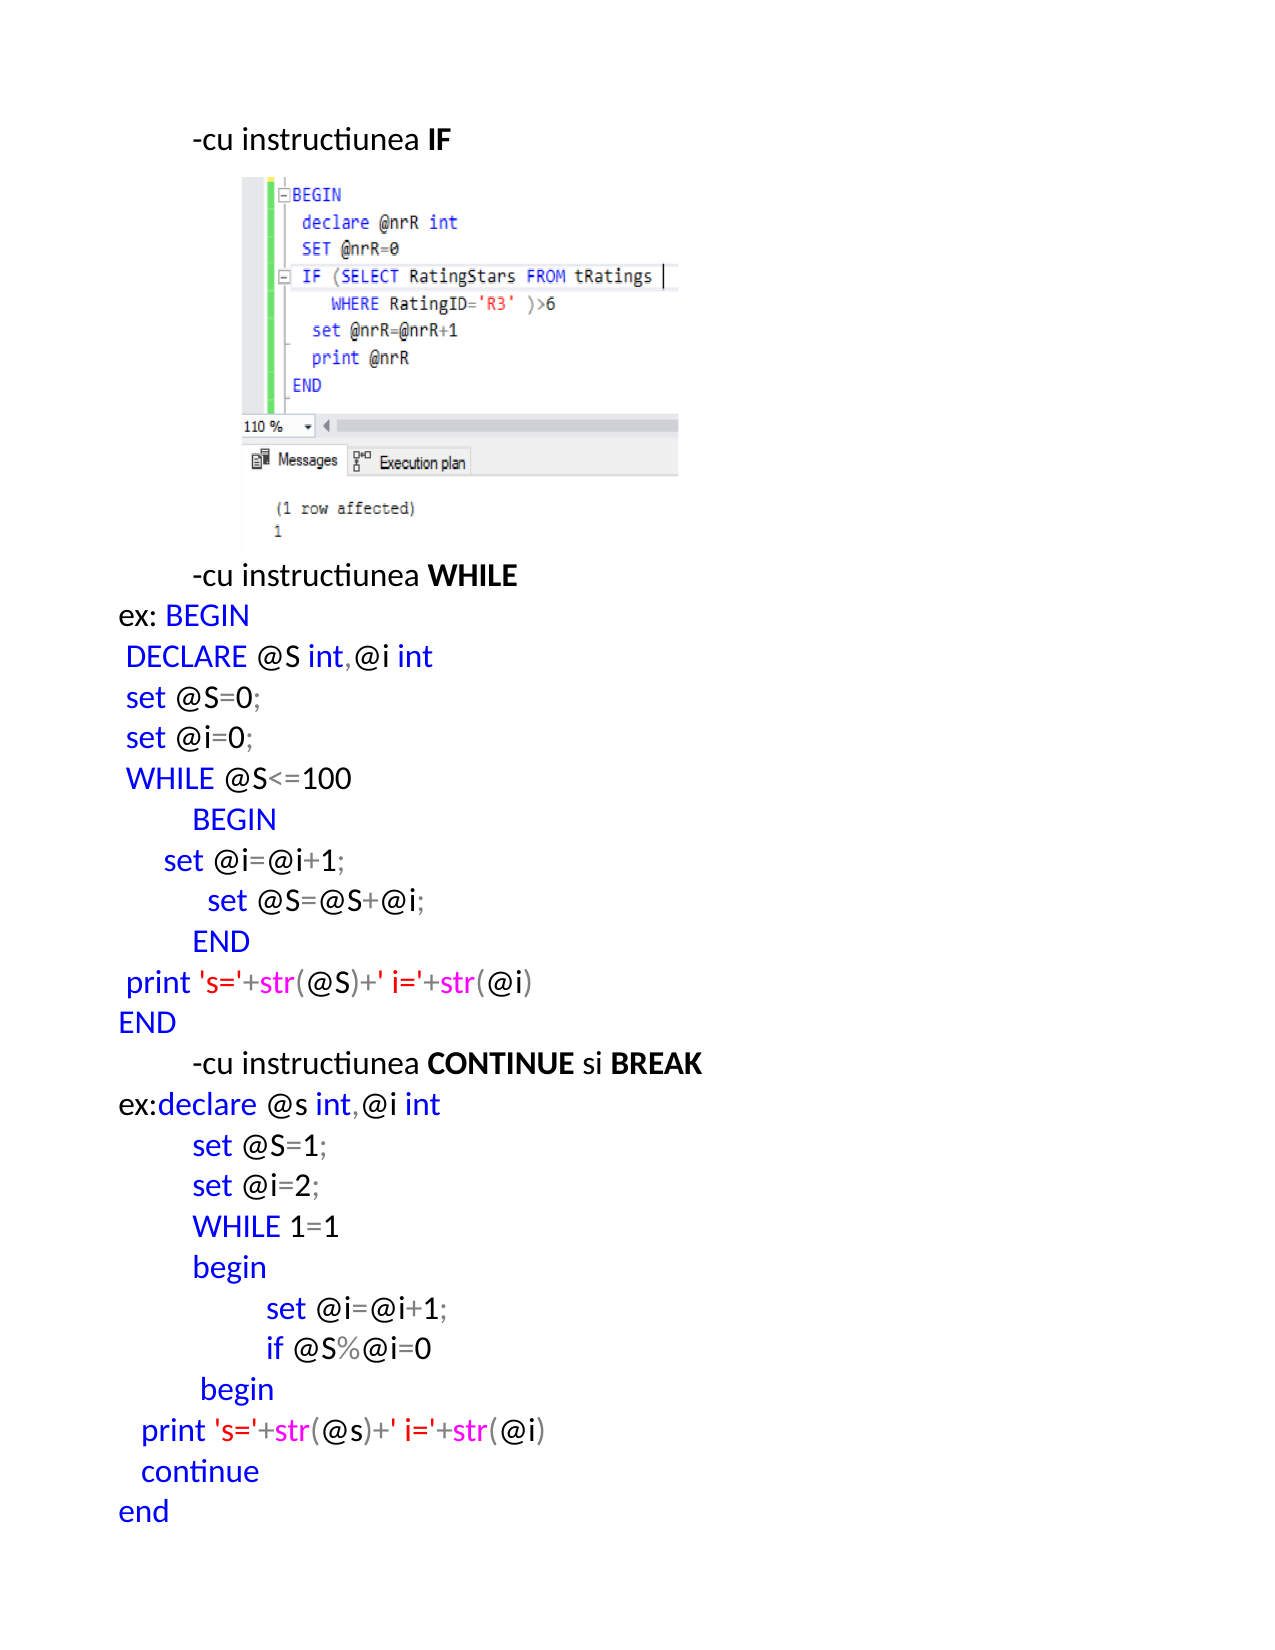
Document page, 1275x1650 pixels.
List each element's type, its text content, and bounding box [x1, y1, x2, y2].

text set @i=0; [118, 716, 1157, 757]
text continue [118, 1449, 1157, 1490]
text END [118, 920, 1157, 961]
text BEGIN [118, 798, 1157, 839]
text print 's='+str(@s)+' i='+str(@i) [118, 1409, 1157, 1449]
text WHILE @S<=100 [118, 757, 1157, 798]
text set @S=1; [118, 1124, 1157, 1164]
text if @S%@i=0 [118, 1327, 1157, 1368]
text print 's='+str(@S)+' i='+str(@i) [118, 961, 1157, 1002]
text set @S=0; [118, 676, 1157, 716]
text ex:declare @s int,@i int [118, 1083, 1157, 1124]
text set @S=@S+@i; [118, 879, 1157, 920]
text WHILE 1=1 [118, 1205, 1157, 1246]
text set @i=2; [118, 1164, 1157, 1205]
text -cu instructiunea CONTINUE si BREAK [118, 1042, 1157, 1083]
text end [118, 1490, 1157, 1531]
picture [241, 177, 679, 554]
text begin [118, 1368, 1157, 1409]
text -cu instructiunea IF [118, 118, 1157, 159]
text set @i=@i+1; [118, 839, 1157, 879]
text DECLARE @S int,@i int [118, 635, 1157, 676]
text -cu instructiunea WHILE [118, 159, 1157, 594]
text ex: BEGIN [118, 594, 1157, 635]
text set @i=@i+1; [118, 1287, 1157, 1327]
text END [118, 1002, 1157, 1042]
text begin [118, 1246, 1157, 1287]
